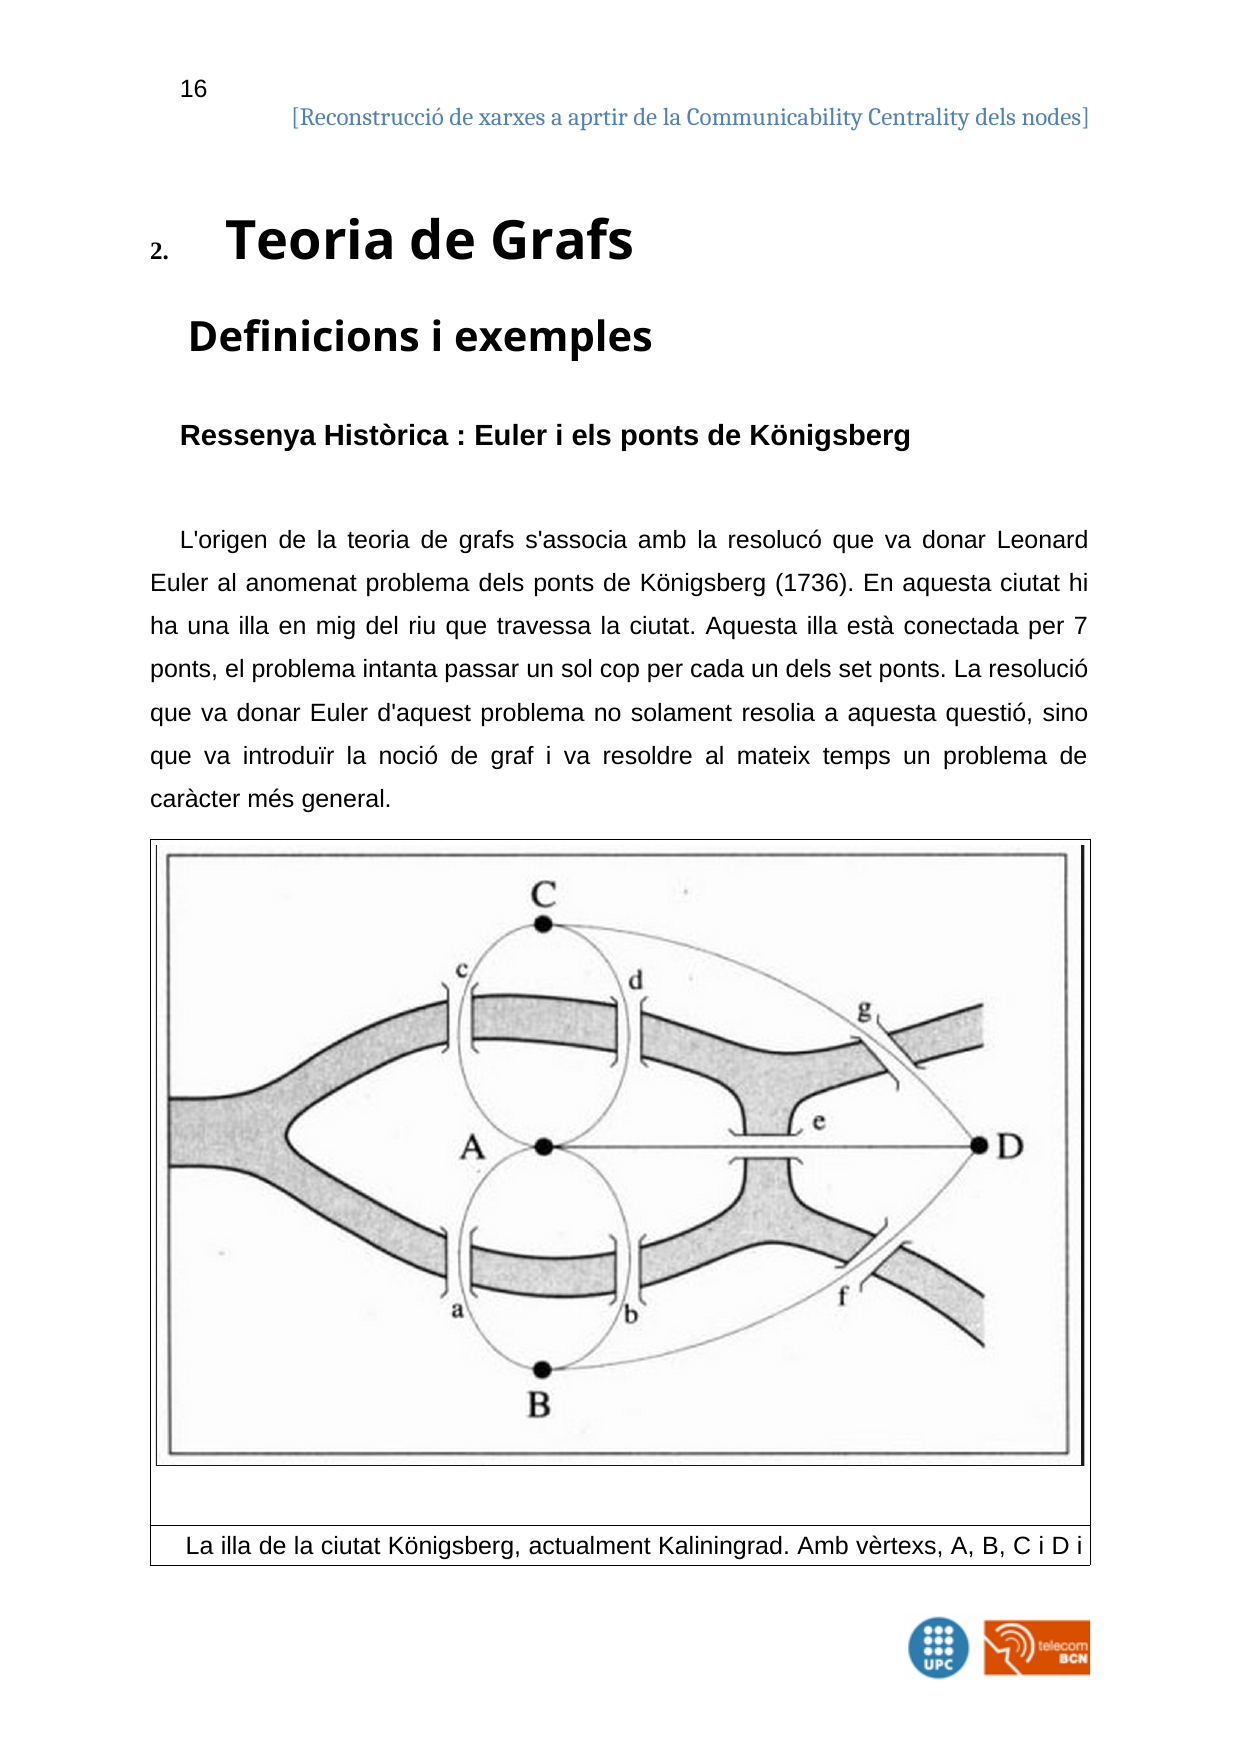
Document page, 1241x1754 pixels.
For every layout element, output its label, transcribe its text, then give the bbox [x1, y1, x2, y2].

subtitle Teoria de Grafs [150, 202, 1090, 275]
table_cell La illa de la ciutat Königsberg, actualment Kaliningrad. Amb vèrtexs, A, B, C i D i [151, 1526, 1090, 1565]
subtitle Definicions i exemples [187, 307, 1090, 364]
picture [155, 845, 1085, 1466]
picture [904, 1614, 1091, 1681]
table_header [151, 840, 1090, 1525]
text L'origen de la teoria de grafs s'associa amb la resolucó que va donar Leonard Euler al anomenat problema dels ponts de Königsberg (1736). En aquesta ciutat hi ha una illa en mig del riu que travessa la ciutat. Aquesta illa està conectada per 7 ponts, el problema intanta passar un sol cop per cada un dels set ponts. La resolució que va donar Euler d'aquest problema no solament resolia a aquesta questió, sino que va introduïr la noció de graf i va resoldre al mateix temps un problema de caràcter més general. [150, 525, 1090, 812]
subtitle Ressenya Històrica : Euler i els ponts de Königsberg [150, 418, 1090, 452]
